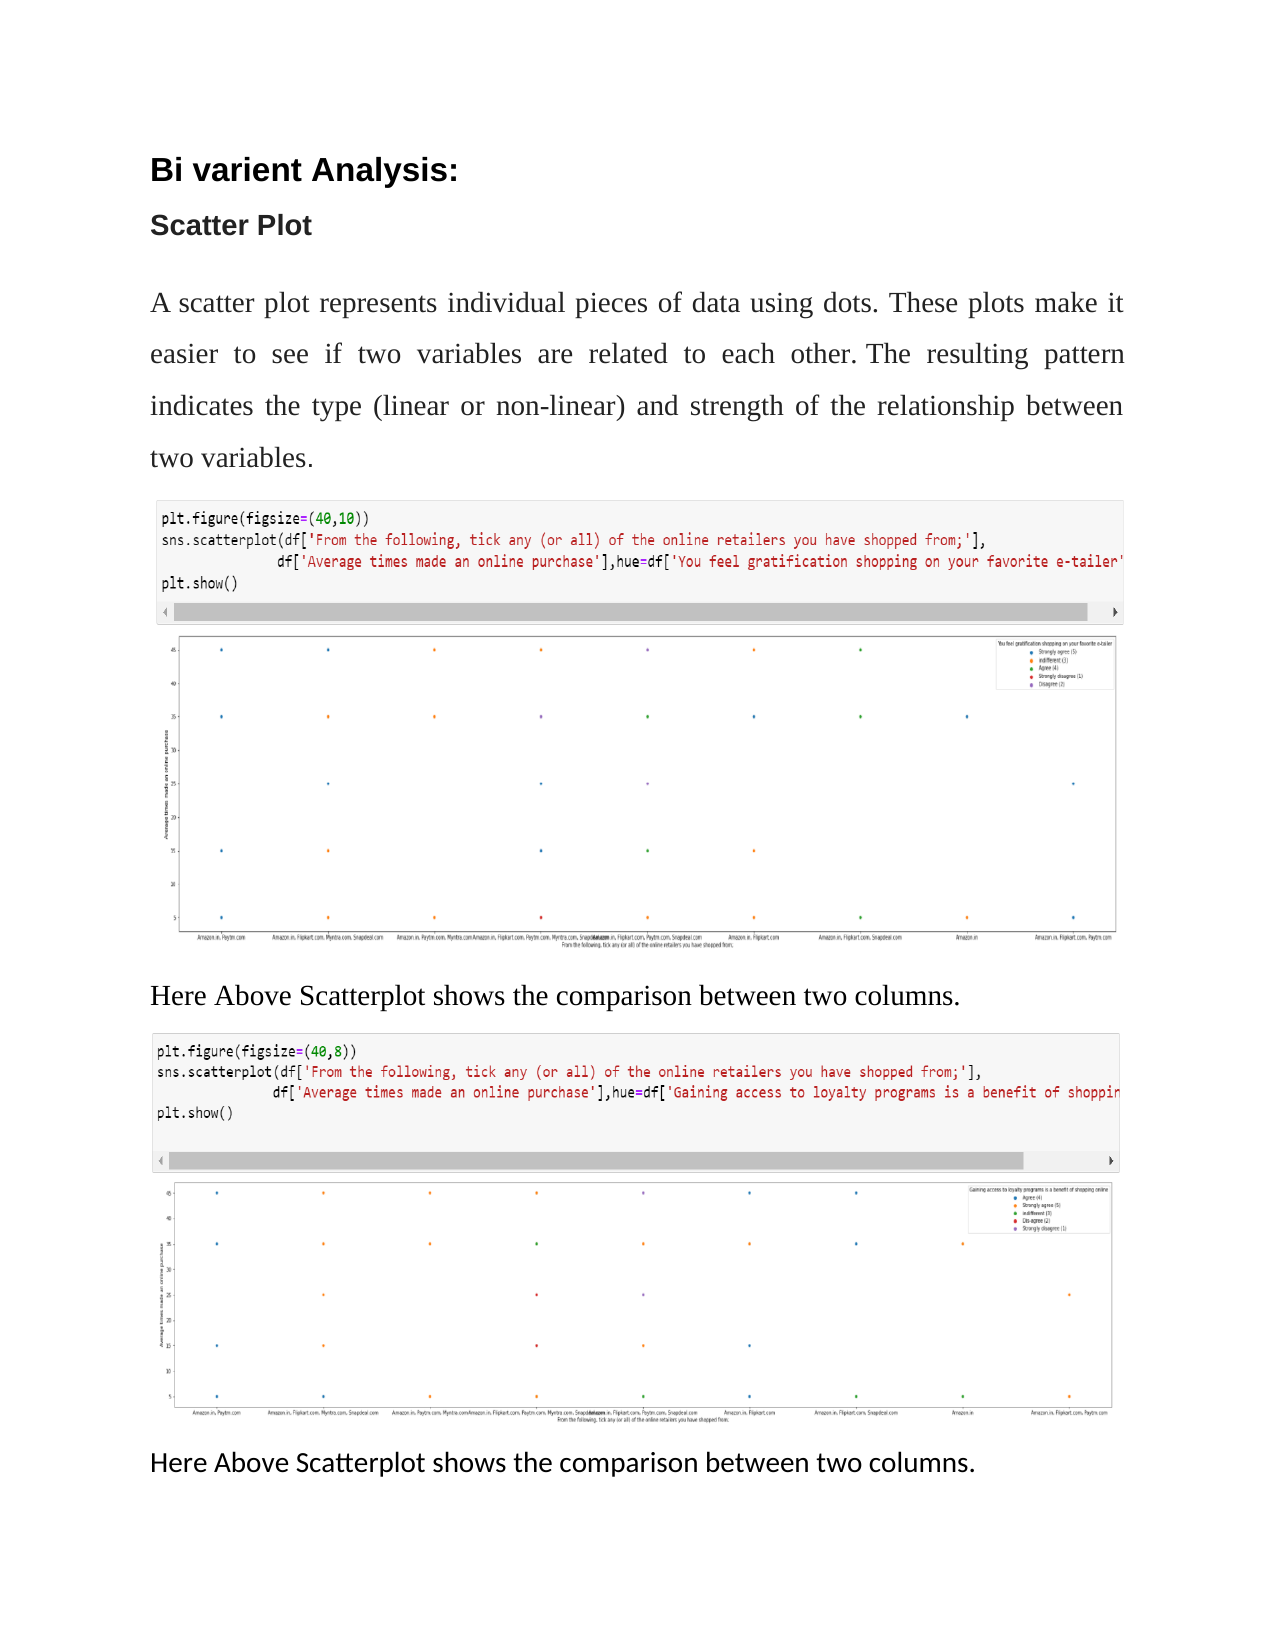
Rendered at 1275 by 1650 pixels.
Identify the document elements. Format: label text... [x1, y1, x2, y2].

subtitle Scatter Plot [150, 208, 1125, 241]
text Here Above Scatterplot shows the comparison between two columns. [150, 1444, 1125, 1479]
text Bi varient Analysis: [150, 150, 1125, 188]
text Here Above Scatterplot shows the comparison between two columns. [150, 978, 1125, 1012]
text A scatter plot represents individual pieces of data using dots. These plots make it easier to see if two variables are related to each other. The resulting pattern indicates the type (linear or non-linear) and strength of the relationship between two variables. [150, 267, 1125, 473]
